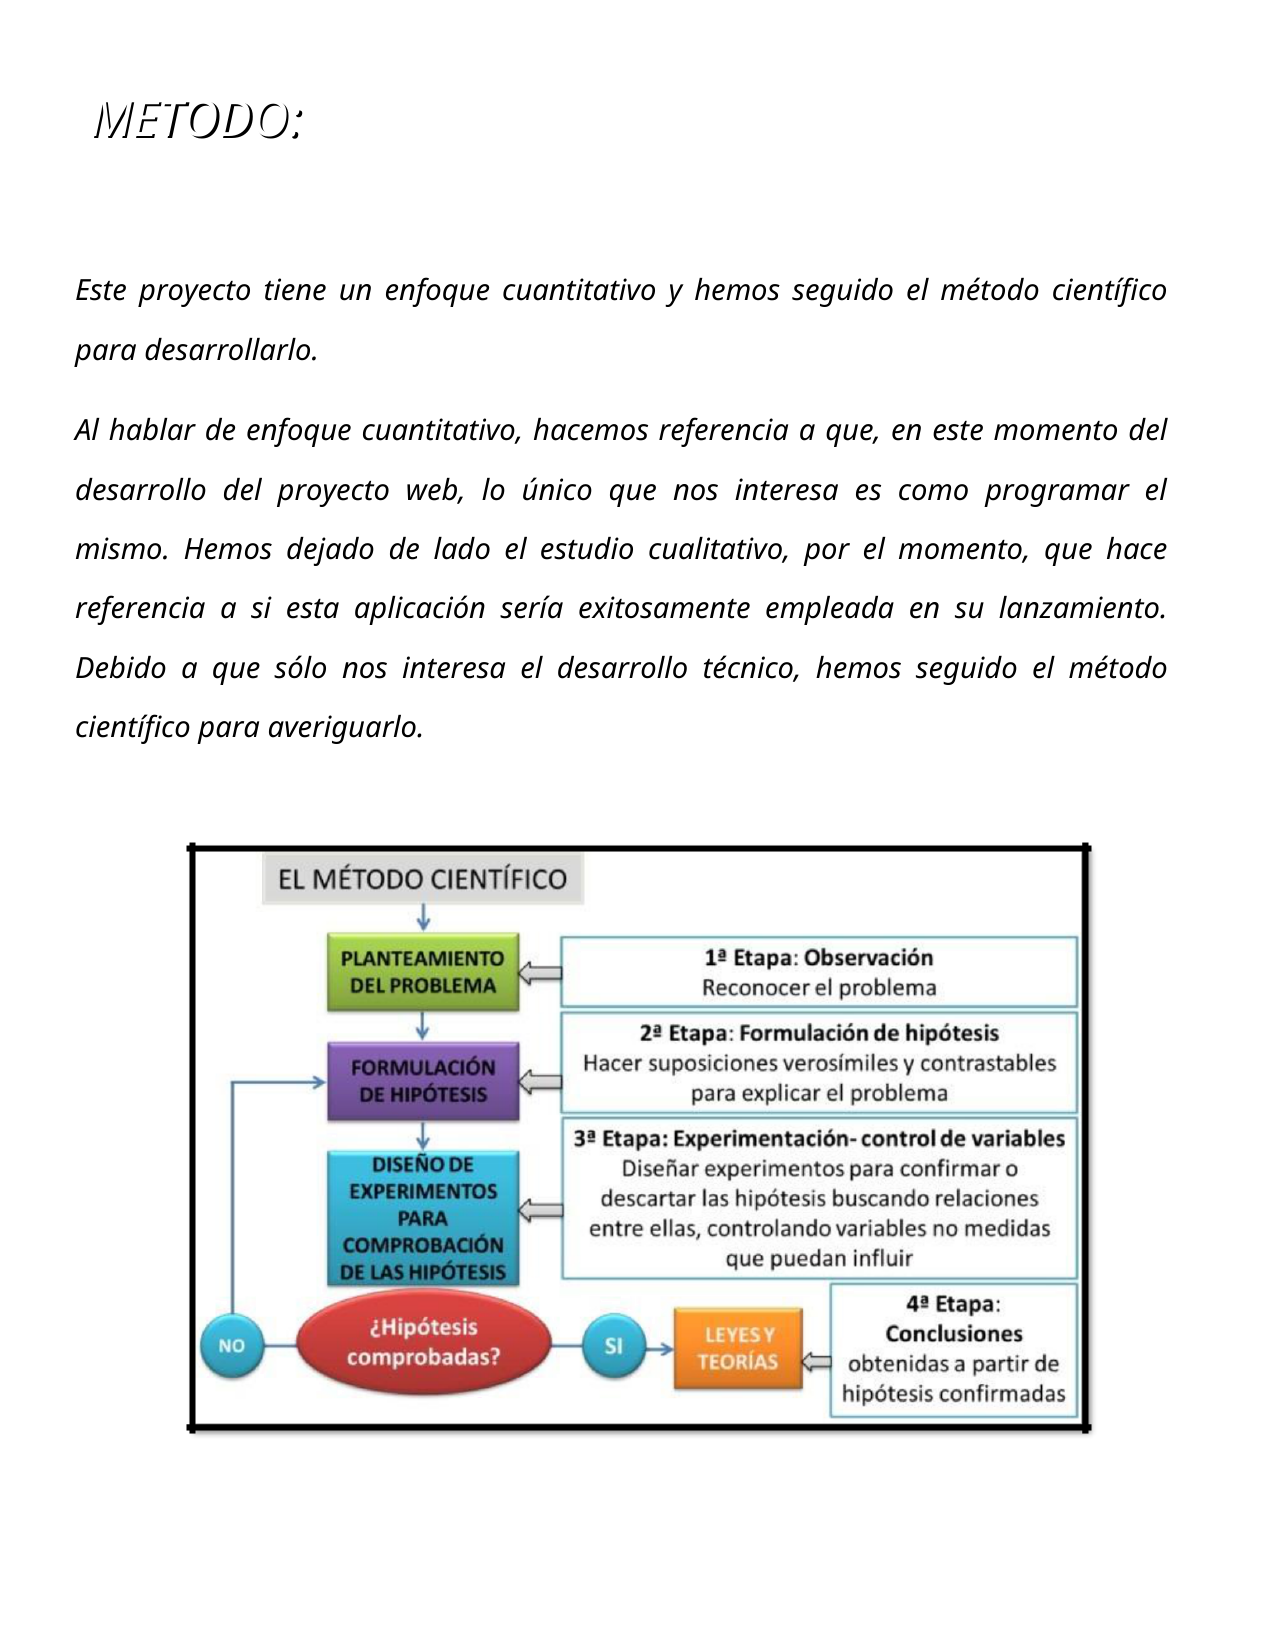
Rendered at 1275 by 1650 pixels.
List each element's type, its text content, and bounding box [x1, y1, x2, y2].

text Este proyecto tiene un enfoque cuantitativo y hemos seguido el método científico para desarrollarlo. [75, 269, 1172, 369]
text METODO: [90, 82, 460, 151]
text Al hablar de enfoque cuantitativo, hacemos referencia a que, en este momento del desarrollo del proyecto web, lo único que nos interesa es como programar el mismo. Hemos dejado de lado el estudio cualitativo, por el momento, que hace referencia a si esta aplicación sería exitosamente empleada en su lanzamiento. Debido a que sólo nos interesa el desarrollo técnico, hemos seguido el método científico para averiguarlo. [75, 409, 1172, 746]
